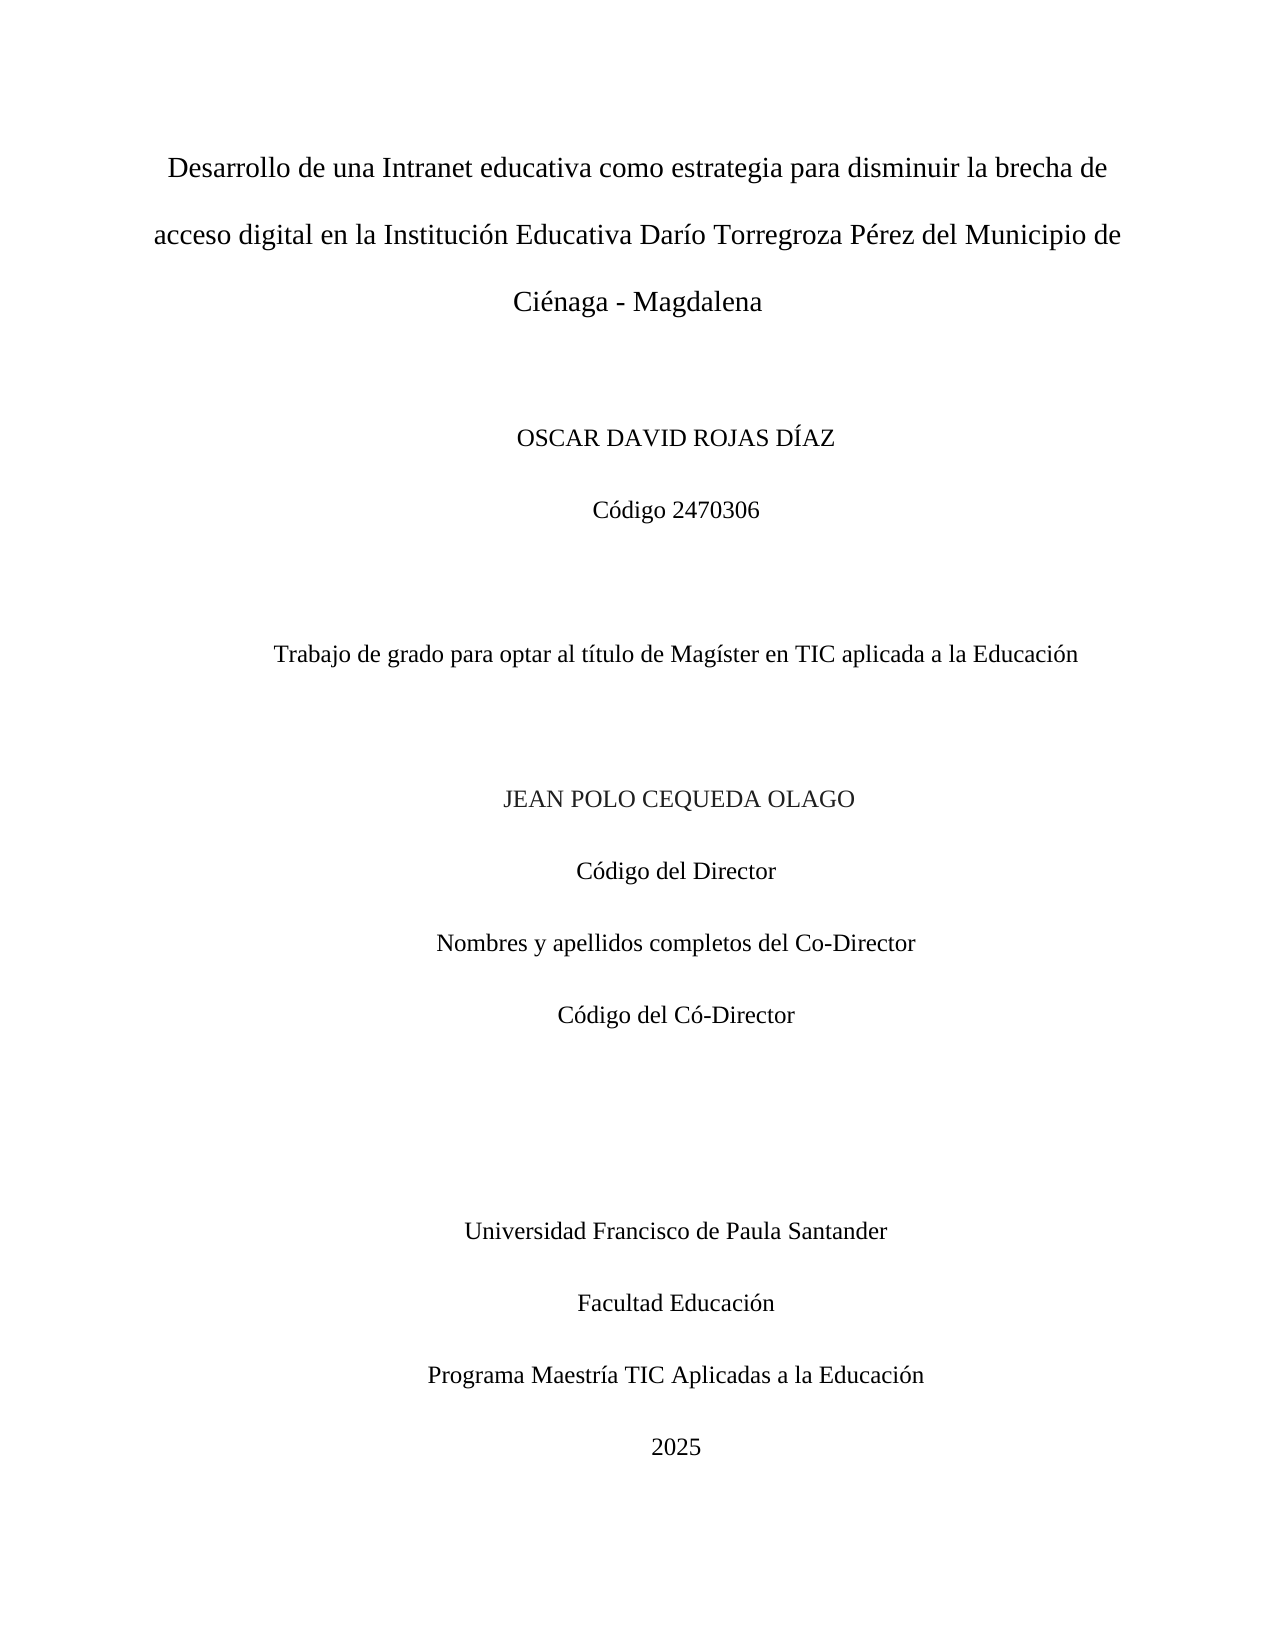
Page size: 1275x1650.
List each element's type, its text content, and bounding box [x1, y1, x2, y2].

text Trabajo de grado para optar al título de Magíster en TIC aplicada a la Educación [150, 639, 1125, 668]
text Facultad Educación [150, 1288, 1125, 1317]
text Desarrollo de una Intranet educativa como estrategia para disminuir la brecha de acceso digital en la Institución Educativa Darío Torregroza Pérez del Municipio de [150, 150, 1125, 251]
text Programa Maestría TIC Aplicadas a la Educación [150, 1360, 1125, 1389]
text 2025 [150, 1432, 1125, 1461]
text Ciénaga - Magdalena [150, 284, 1125, 318]
text Universidad Francisco de Paula Santander [150, 1216, 1125, 1245]
text Código del Có-Director [150, 1000, 1125, 1029]
text JEAN POLO CEQUEDA OLAGO [150, 784, 1125, 812]
text Código del Director [150, 856, 1125, 884]
text OSCAR DAVID ROJAS DÍAZ [150, 423, 1125, 452]
text Nombres y apellidos completos del Co-Director [150, 928, 1125, 957]
text Código 2470306 [150, 495, 1125, 524]
